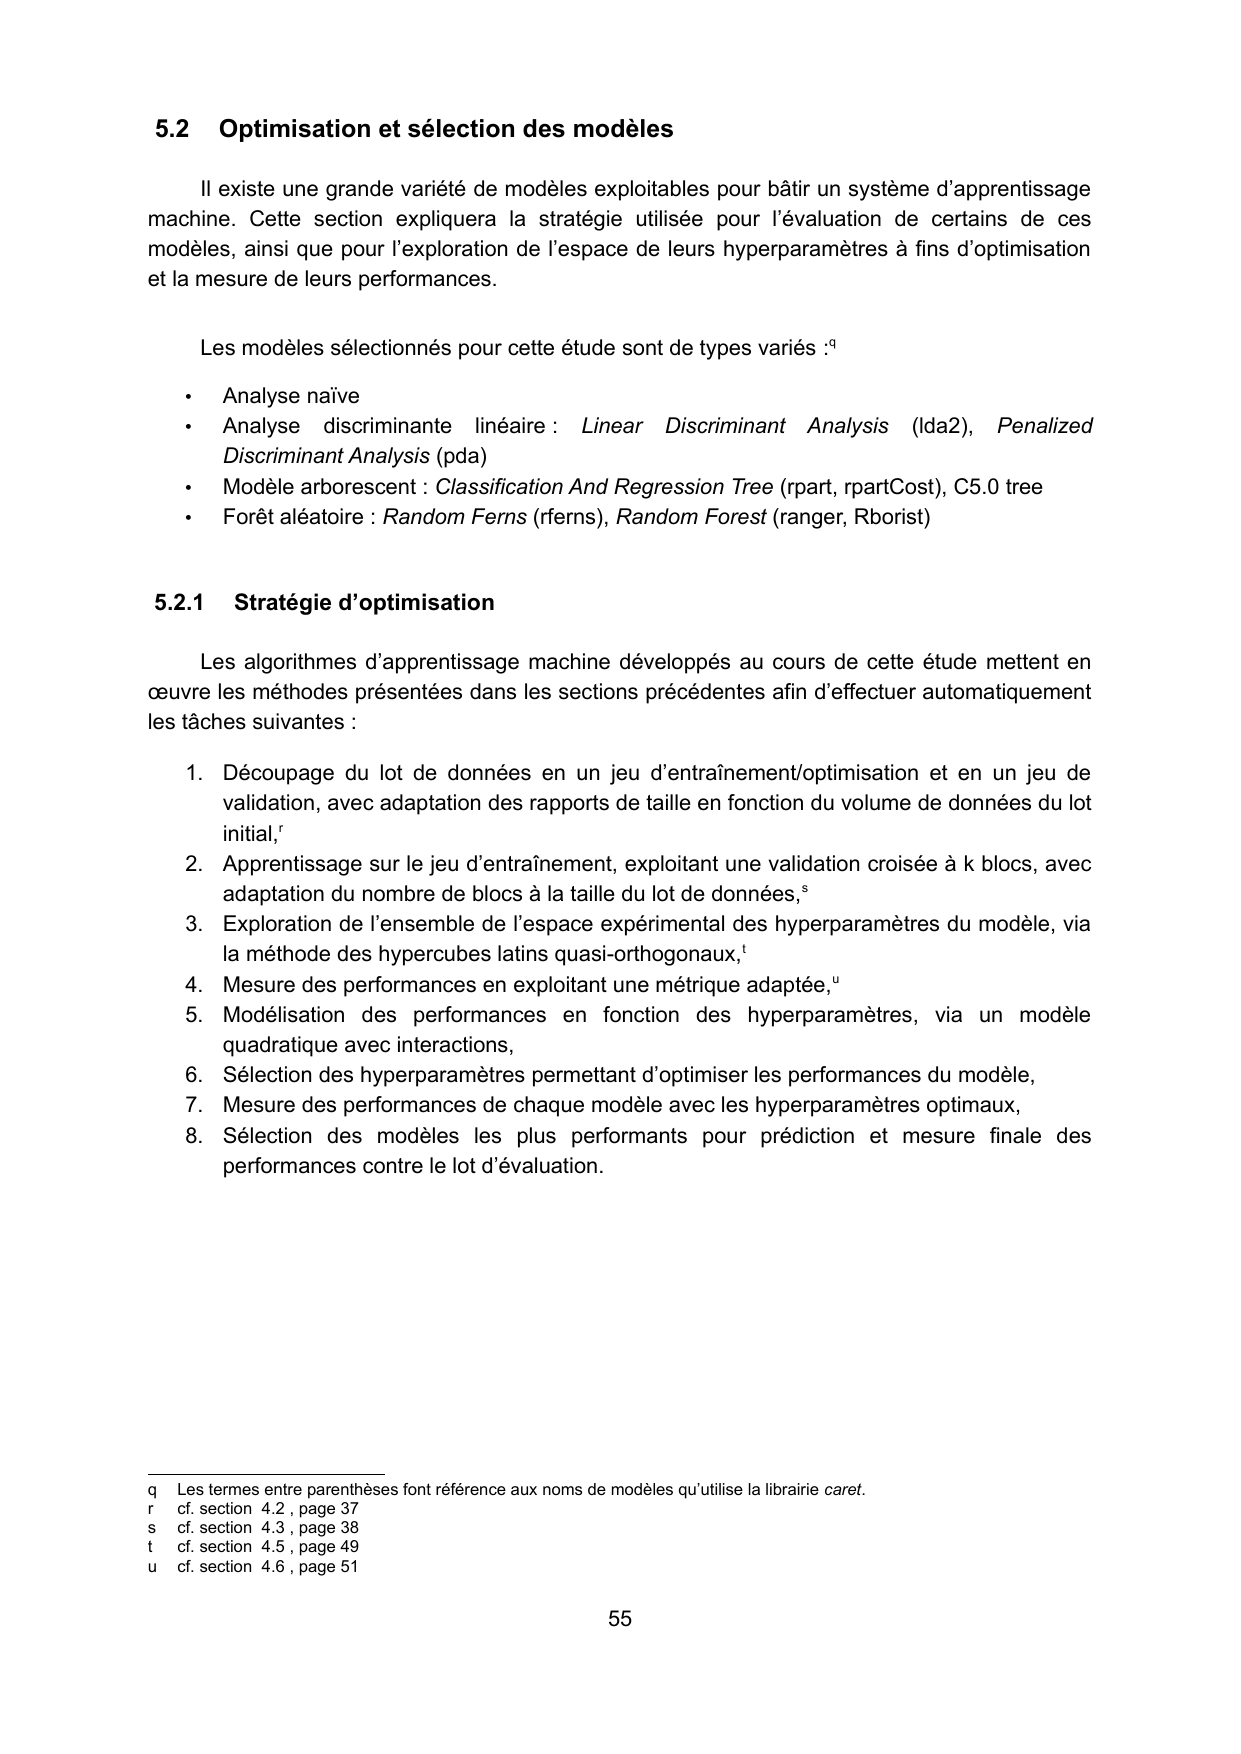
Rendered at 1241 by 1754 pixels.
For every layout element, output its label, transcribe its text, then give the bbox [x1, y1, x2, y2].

text Les modèles sélectionnés pour cette étude sont de types variés : [148, 335, 1093, 360]
list Apprentissage sur le jeu d’entraînement, exploitant une validation croisée à k blocs, avec adaptation du nombre de blocs à la taille du lot de données, [185, 851, 1093, 906]
subtitle Optimisation et sélection des modèles [148, 113, 1093, 142]
list Mesure des performances en exploitant une métrique adaptée, [185, 972, 1093, 997]
list cf. section 4.5 , page 49 [148, 1537, 1093, 1556]
text Il existe une grande variété de modèles exploitables pour bâtir un système d’apprentissage machine. Cette section expliquera la stratégie utilisée pour l’évaluation de certains de ces modèles, ainsi que pour l’exploration de l’espace de leurs hyperparamètres à fins d’optimisation et la mesure de leurs performances. [148, 176, 1093, 291]
list cf. section 4.2 , page 37 [148, 1499, 1093, 1518]
list Modélisation des performances en fonction des hyperparamètres, via un modèle quadratique avec interactions, [185, 1002, 1093, 1057]
list Analyse discriminante linéaire : Linear Discriminant Analysis (lda2), Penalized Discriminant Analysis (pda) [185, 413, 1093, 468]
list Modèle arborescent : Classification And Regression Tree (rpart, rpartCost), C5.0 tree [185, 473, 1093, 499]
list Sélection des modèles les plus performants pour prédiction et mesure finale des performances contre le lot d’évaluation. [185, 1123, 1093, 1178]
list Mesure des performances de chaque modèle avec les hyperparamètres optimaux, [185, 1092, 1093, 1118]
text Les algorithmes d’apprentissage machine développés au cours de cette étude mettent en œuvre les méthodes présentées dans les sections précédentes afin d’effectuer automatiquement les tâches suivantes : [148, 649, 1093, 734]
list Sélection des hyperparamètres permettant d’optimiser les performances du modèle, [185, 1062, 1093, 1087]
list cf. section 4.6 , page 51 [148, 1556, 1093, 1576]
list Forêt aléatoire : Random Ferns (rferns), Random Forest (ranger, Rborist) [185, 504, 1093, 529]
subtitle Stratégie d’optimisation [148, 589, 1093, 616]
text Les termes entre parenthèses font référence aux noms de modèles qu’utilise la librairie caret. [148, 1480, 1093, 1499]
list Découpage du lot de données en un jeu d’entraînement/optimisation et en un jeu de validation, avec adaptation des rapports de taille en fonction du volume de données du lot initial, [185, 760, 1093, 846]
list cf. section 4.3 , page 38 [148, 1518, 1093, 1537]
list Exploration de l’ensemble de l’espace expérimental des hyperparamètres du modèle, via la méthode des hypercubes latins quasi-orthogonaux, [185, 911, 1093, 967]
list Analyse naïve [185, 383, 1093, 408]
